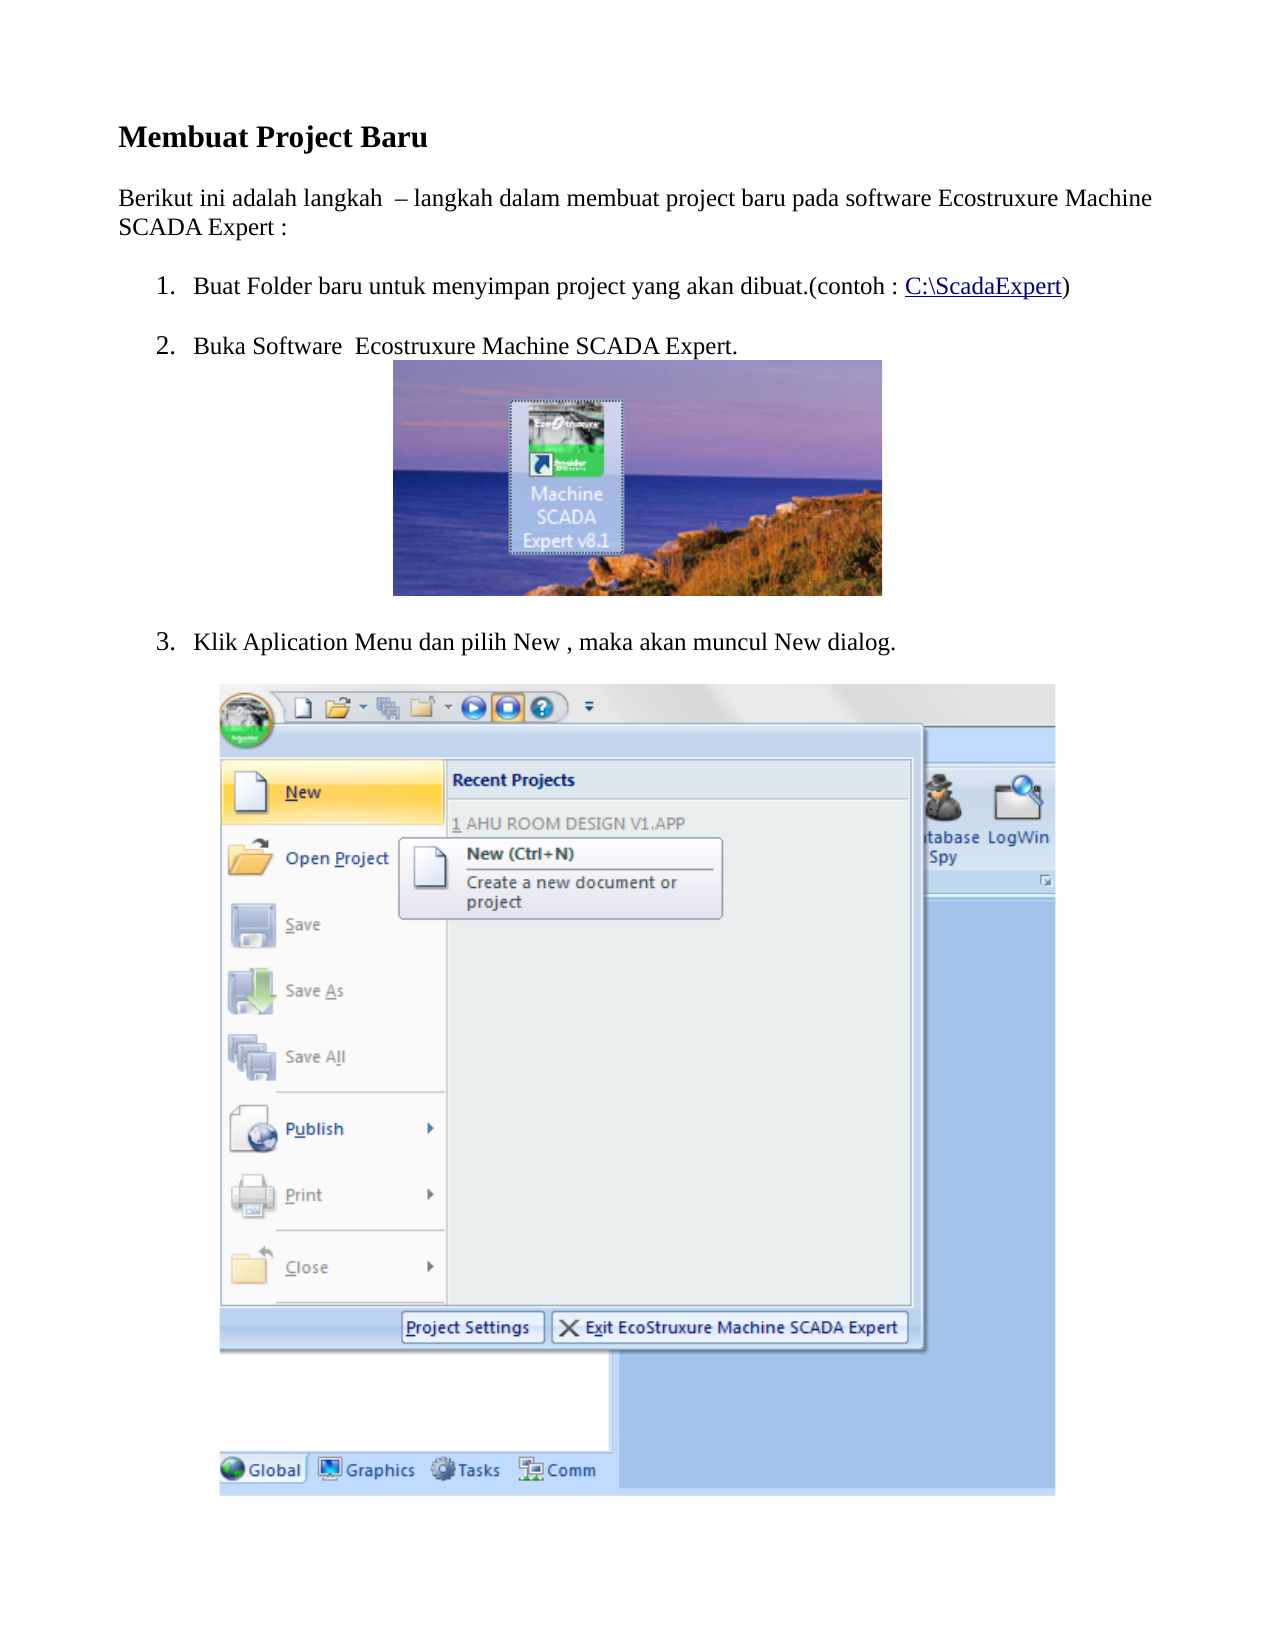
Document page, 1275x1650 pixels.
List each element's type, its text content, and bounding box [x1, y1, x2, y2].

text Membuat Project Baru [118, 118, 1157, 154]
text Berikut ini adalah langkah – langkah dalam membuat project baru pada software Ecostruxure Machine SCADA Expert : [118, 183, 1157, 240]
list Buat Folder baru untuk menyimpan project yang akan dibuat.(contoh : C:\ScadaExpert) [156, 269, 1157, 300]
list Klik Aplication Menu dan pilih New , maka akan muncul New dialog. [156, 625, 1157, 656]
list Buka Software Ecostruxure Machine SCADA Expert. [156, 329, 1157, 360]
picture [219, 684, 1056, 1496]
picture [393, 360, 883, 596]
